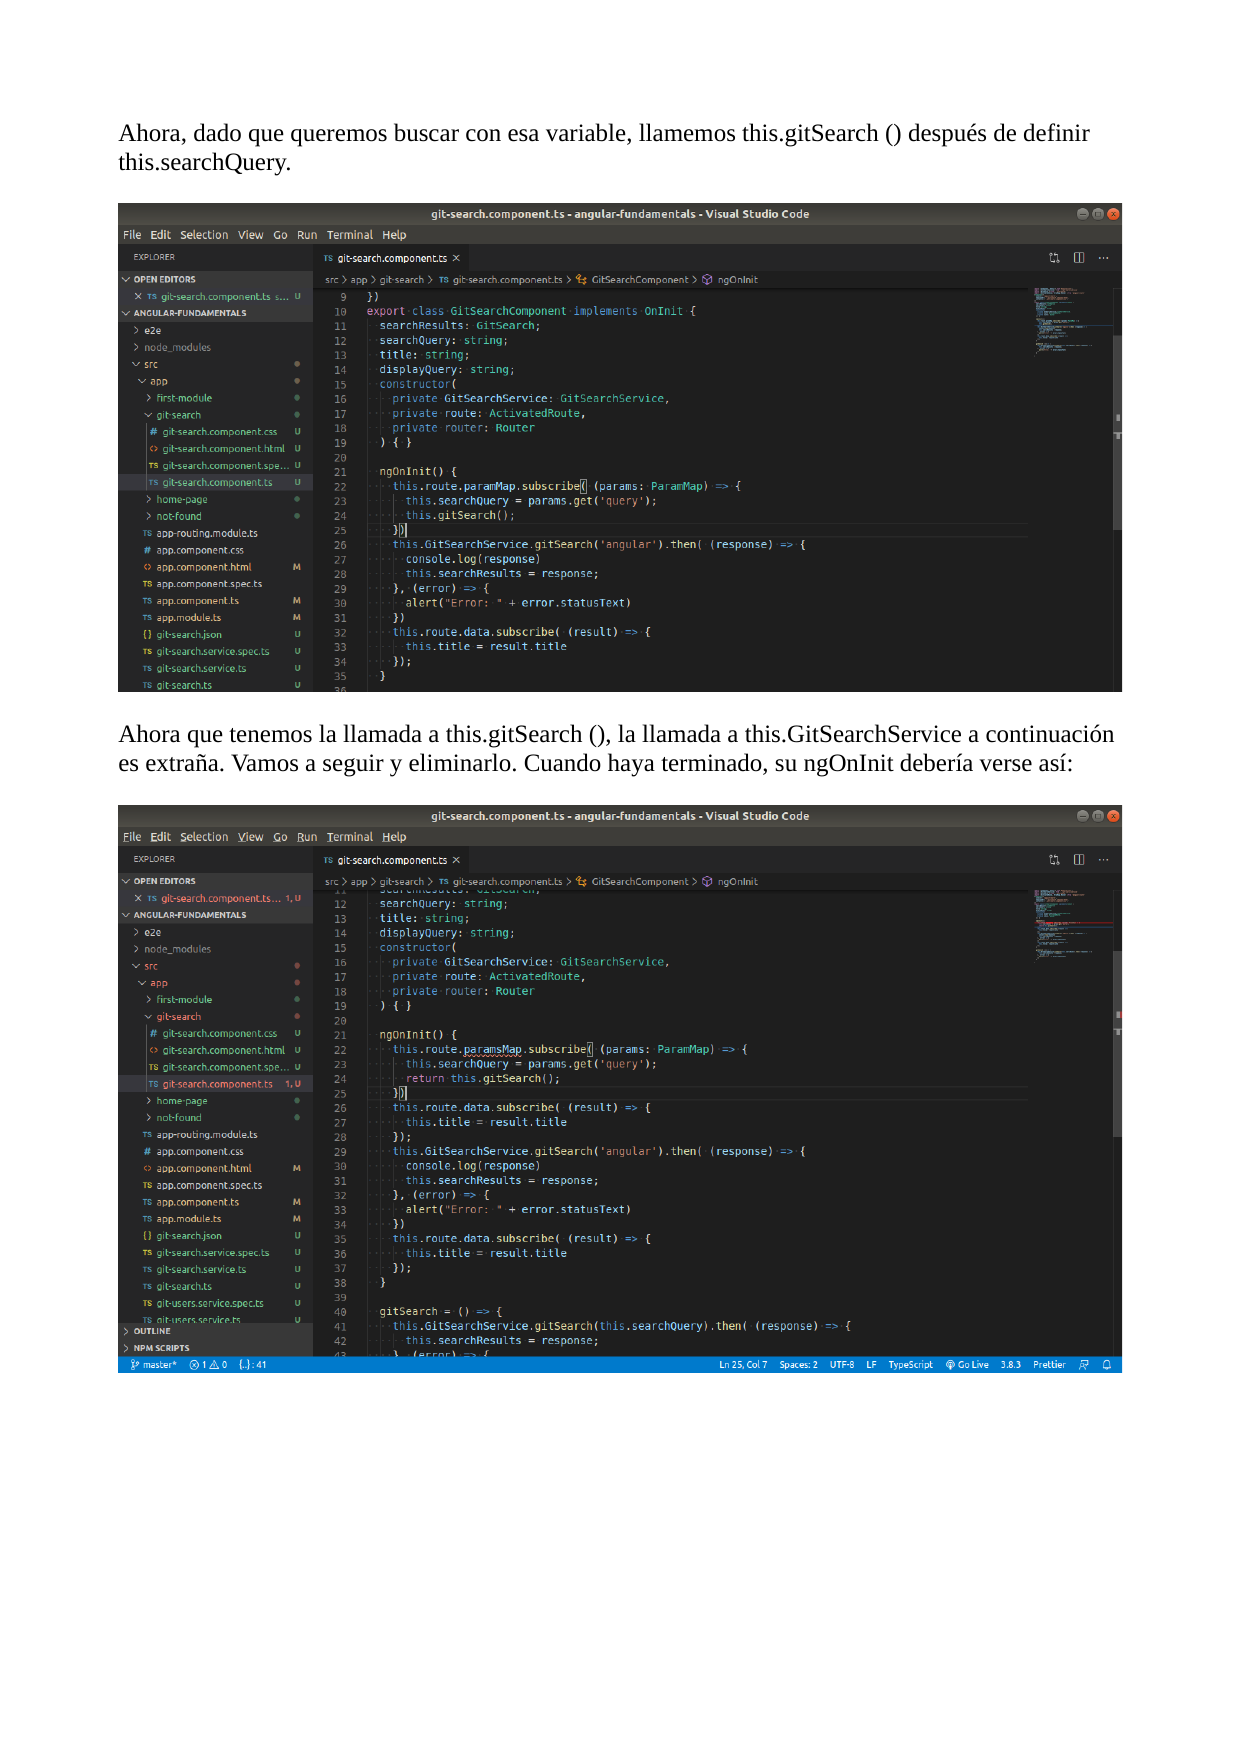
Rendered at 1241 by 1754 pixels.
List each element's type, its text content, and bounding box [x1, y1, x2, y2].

text Ahora que tenemos la llamada a this.gitSearch (), la llamada a this.GitSearchService a continuación es extraña. Vamos a seguir y eliminarlo. Cuando haya terminado, su ngOnInit debería verse así: [118, 719, 1122, 777]
picture [118, 805, 1123, 1373]
picture [118, 203, 1123, 692]
text Ahora, dado que queremos buscar con esa variable, llamemos this.gitSearch () después de definir this.searchQuery. [118, 118, 1122, 176]
